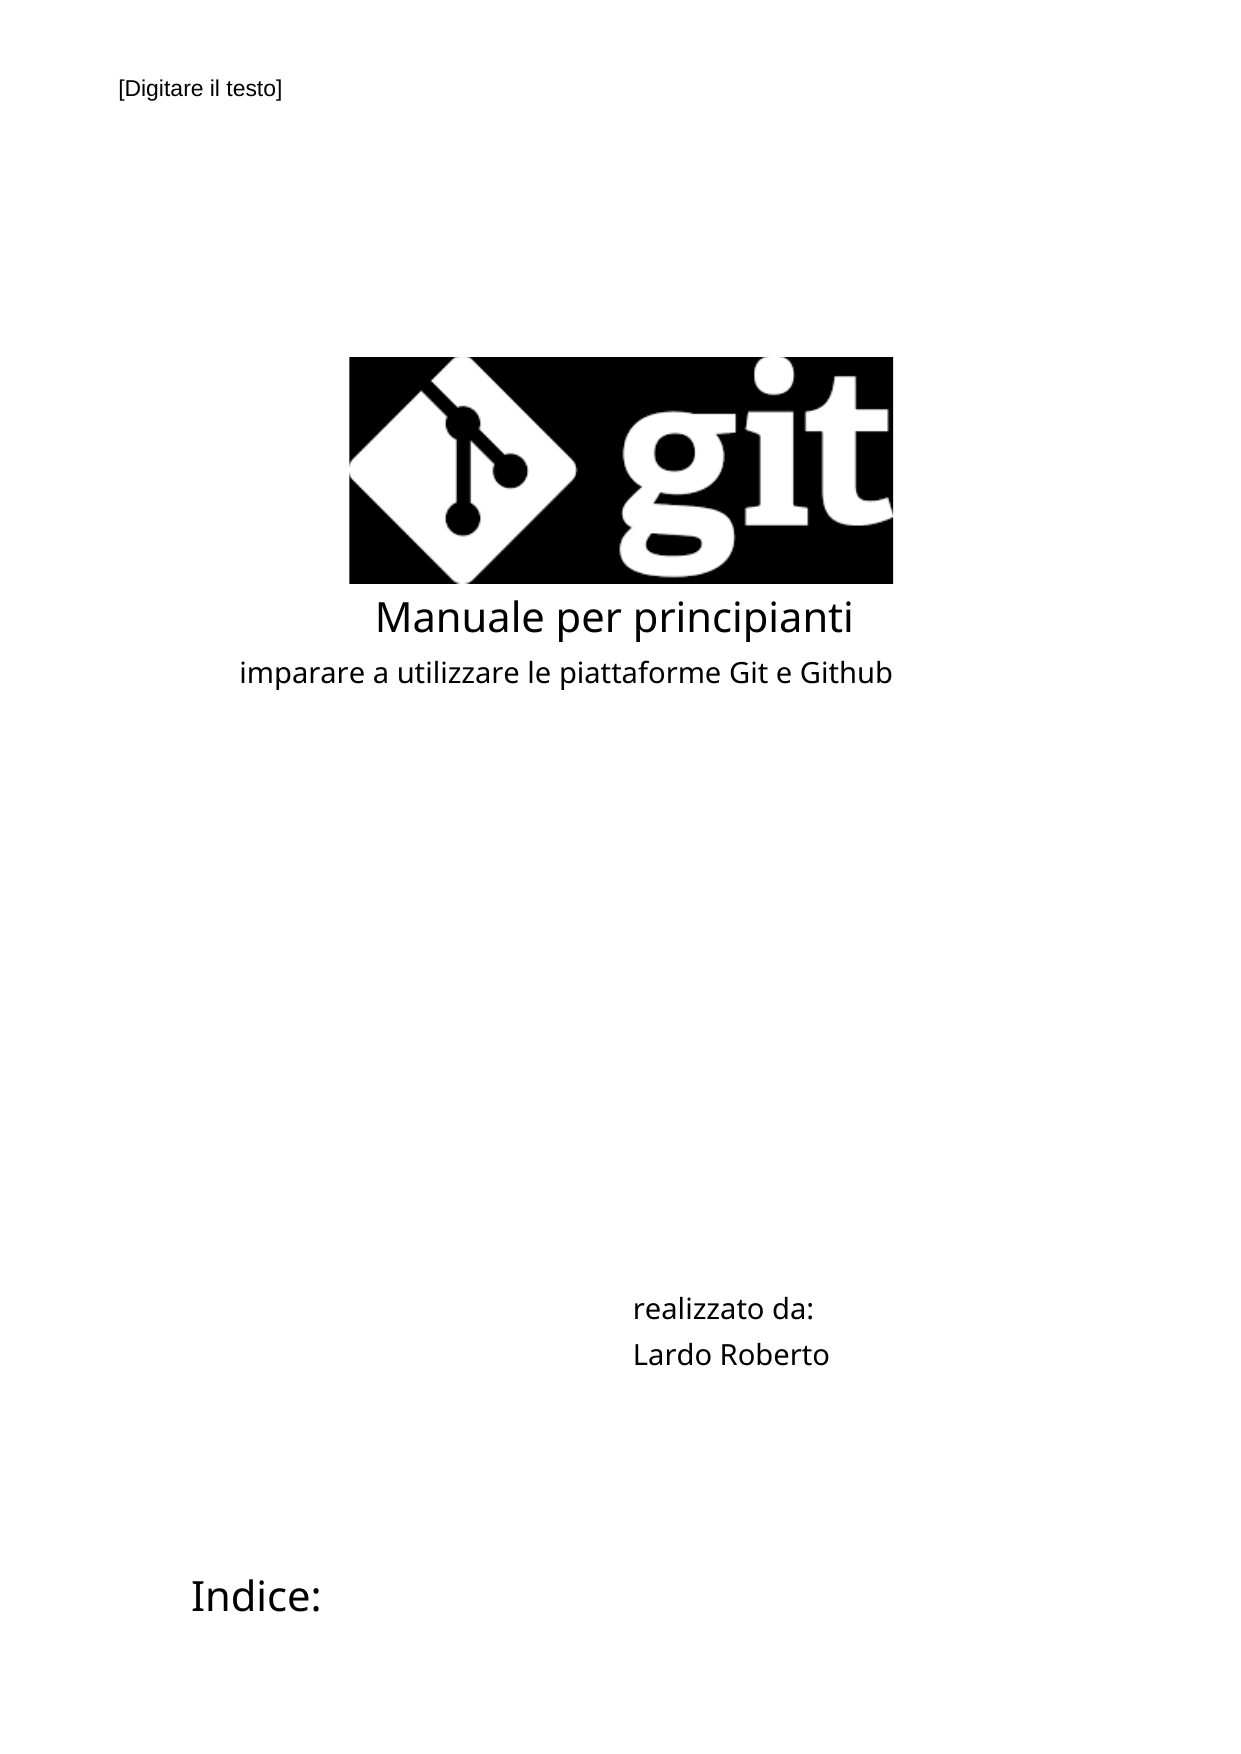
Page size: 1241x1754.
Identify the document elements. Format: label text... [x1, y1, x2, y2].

picture [349, 357, 894, 584]
text realizzato da: [118, 1289, 1124, 1328]
text imparare a utilizzare le piattaforme Git e Github [118, 653, 1124, 692]
text Lardo Roberto [118, 1334, 1124, 1374]
text Indice: [118, 1567, 1124, 1623]
text Manuale per principianti [118, 587, 1124, 644]
